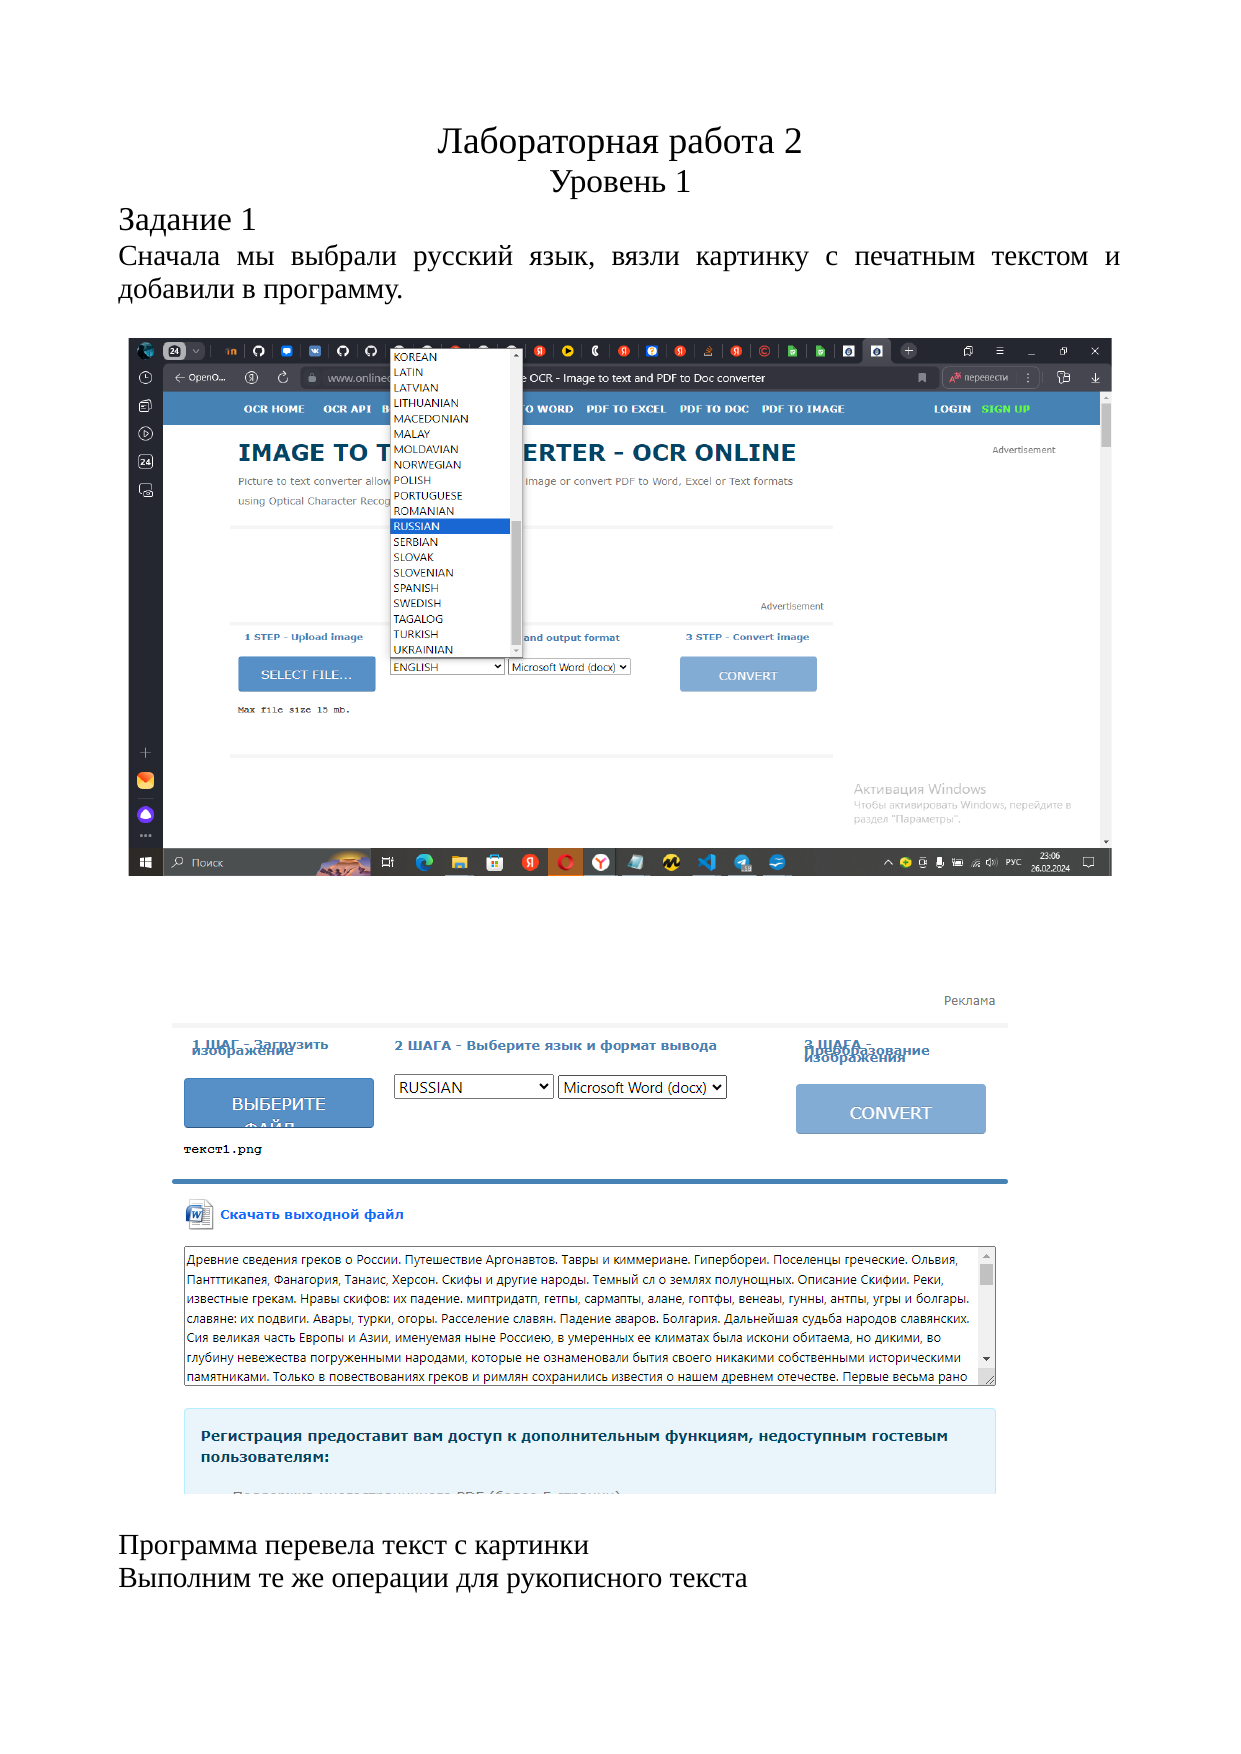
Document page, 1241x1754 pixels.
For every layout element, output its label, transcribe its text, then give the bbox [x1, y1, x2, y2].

text Уровень 1 [118, 161, 1122, 199]
text Задание 1 [118, 199, 1122, 238]
text Лабораторная работа 2 [118, 118, 1122, 161]
text Программа перевела текст с картинки Выполним те же операции для рукописного текста [118, 1527, 1122, 1594]
text Сначала мы выбрали русский язык, вязли картинку с печатным текстом и добавили в программу. [118, 238, 1122, 305]
picture [128, 338, 1112, 876]
picture [118, 942, 1123, 1494]
